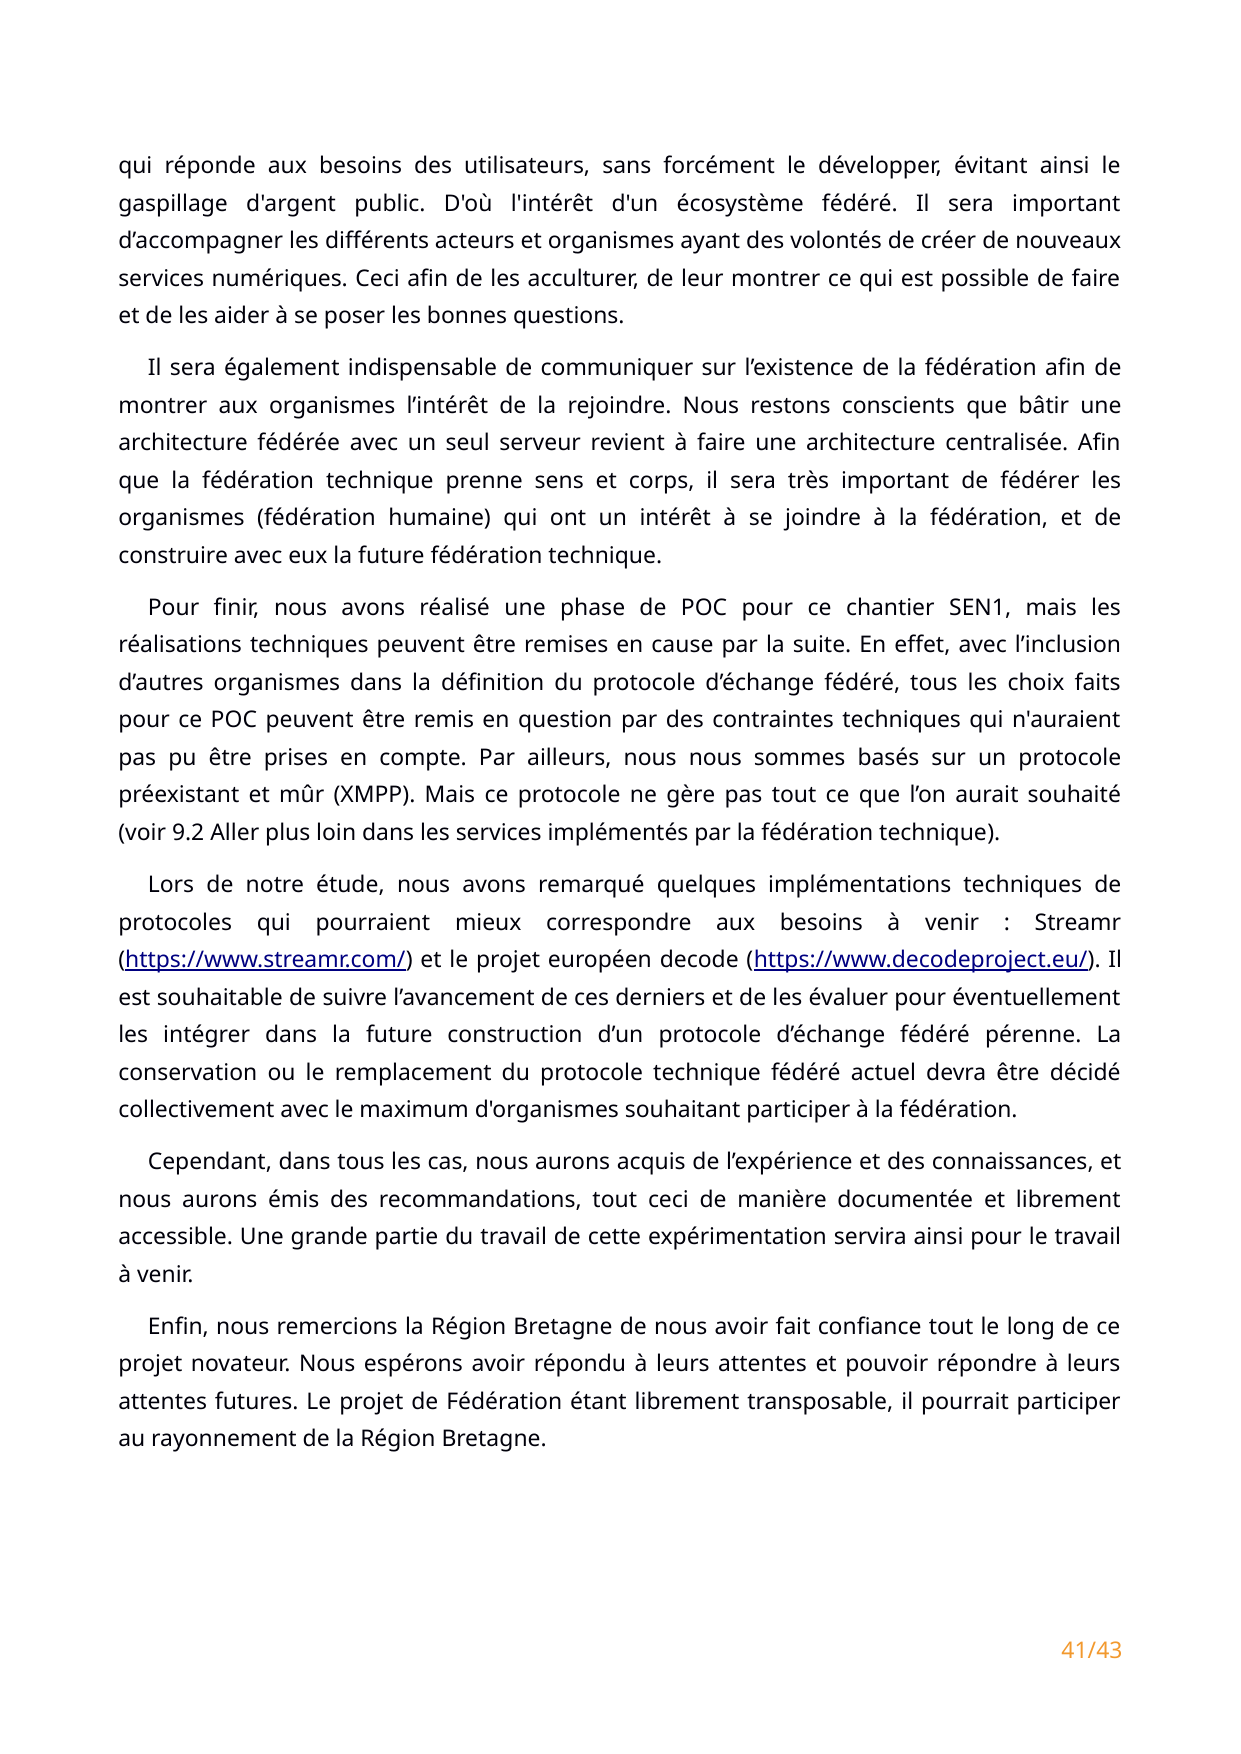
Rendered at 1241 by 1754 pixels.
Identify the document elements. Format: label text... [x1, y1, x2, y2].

text Lors de notre étude, nous avons remarqué quelques implémentations techniques de protocoles qui pourraient mieux correspondre aux besoins à venir : Streamr (https://www.streamr.com/) et le projet européen decode (https://www.decodeproject.eu/). Il est souhaitable de suivre l’avancement de ces derniers et de les évaluer pour éventuellement les intégrer dans la future construction d’un protocole d’échange fédéré pérenne. La conservation ou le remplacement du protocole technique fédéré actuel devra être décidé collectivement avec le maximum d'organismes souhaitant participer à la fédération. [118, 868, 1122, 1124]
text Cependant, dans tous les cas, nous aurons acquis de l’expérience et des connaissances, et nous aurons émis des recommandations, tout ceci de manière documentée et librement accessible. Une grande partie du travail de cette expérimentation servira ainsi pour le travail à venir. [118, 1145, 1122, 1289]
text qui réponde aux besoins des utilisateurs, sans forcément le développer, évitant ainsi le gaspillage d'argent public. D'où l'intérêt d'un écosystème fédéré. Il sera important d’accompagner les différents acteurs et organismes ayant des volontés de créer de nouveaux services numériques. Ceci afin de les acculturer, de leur montrer ce qui est possible de faire et de les aider à se poser les bonnes questions. [118, 149, 1122, 331]
text Enfin, nous remercions la Région Bretagne de nous avoir fait confiance tout le long de ce projet novateur. Nous espérons avoir répondu à leurs attentes et pouvoir répondre à leurs attentes futures. Le projet de Fédération étant librement transposable, il pourrait participer au rayonnement de la Région Bretagne. [118, 1310, 1122, 1453]
text Pour finir, nous avons réalisé une phase de POC pour ce chantier SEN1, mais les réalisations techniques peuvent être remises en cause par la suite. En effet, avec l’inclusion d’autres organismes dans la définition du protocole d’échange fédéré, tous les choix faits pour ce POC peuvent être remis en question par des contraintes techniques qui n'auraient pas pu être prises en compte. Par ailleurs, nous nous sommes basés sur un protocole préexistant et mûr (XMPP). Mais ce protocole ne gère pas tout ce que l’on aurait souhaité (voir 9.2 Aller plus loin dans les services implémentés par la fédération technique). [118, 591, 1122, 847]
text Il sera également indispensable de communiquer sur l’existence de la fédération afin de montrer aux organismes l’intérêt de la rejoindre. Nous restons conscients que bâtir une architecture fédérée avec un seul serveur revient à faire une architecture centralisée. Afin que la fédération technique prenne sens et corps, il sera très important de fédérer les organismes (fédération humaine) qui ont un intérêt à se joindre à la fédération, et de construire avec eux la future fédération technique. [118, 351, 1122, 570]
